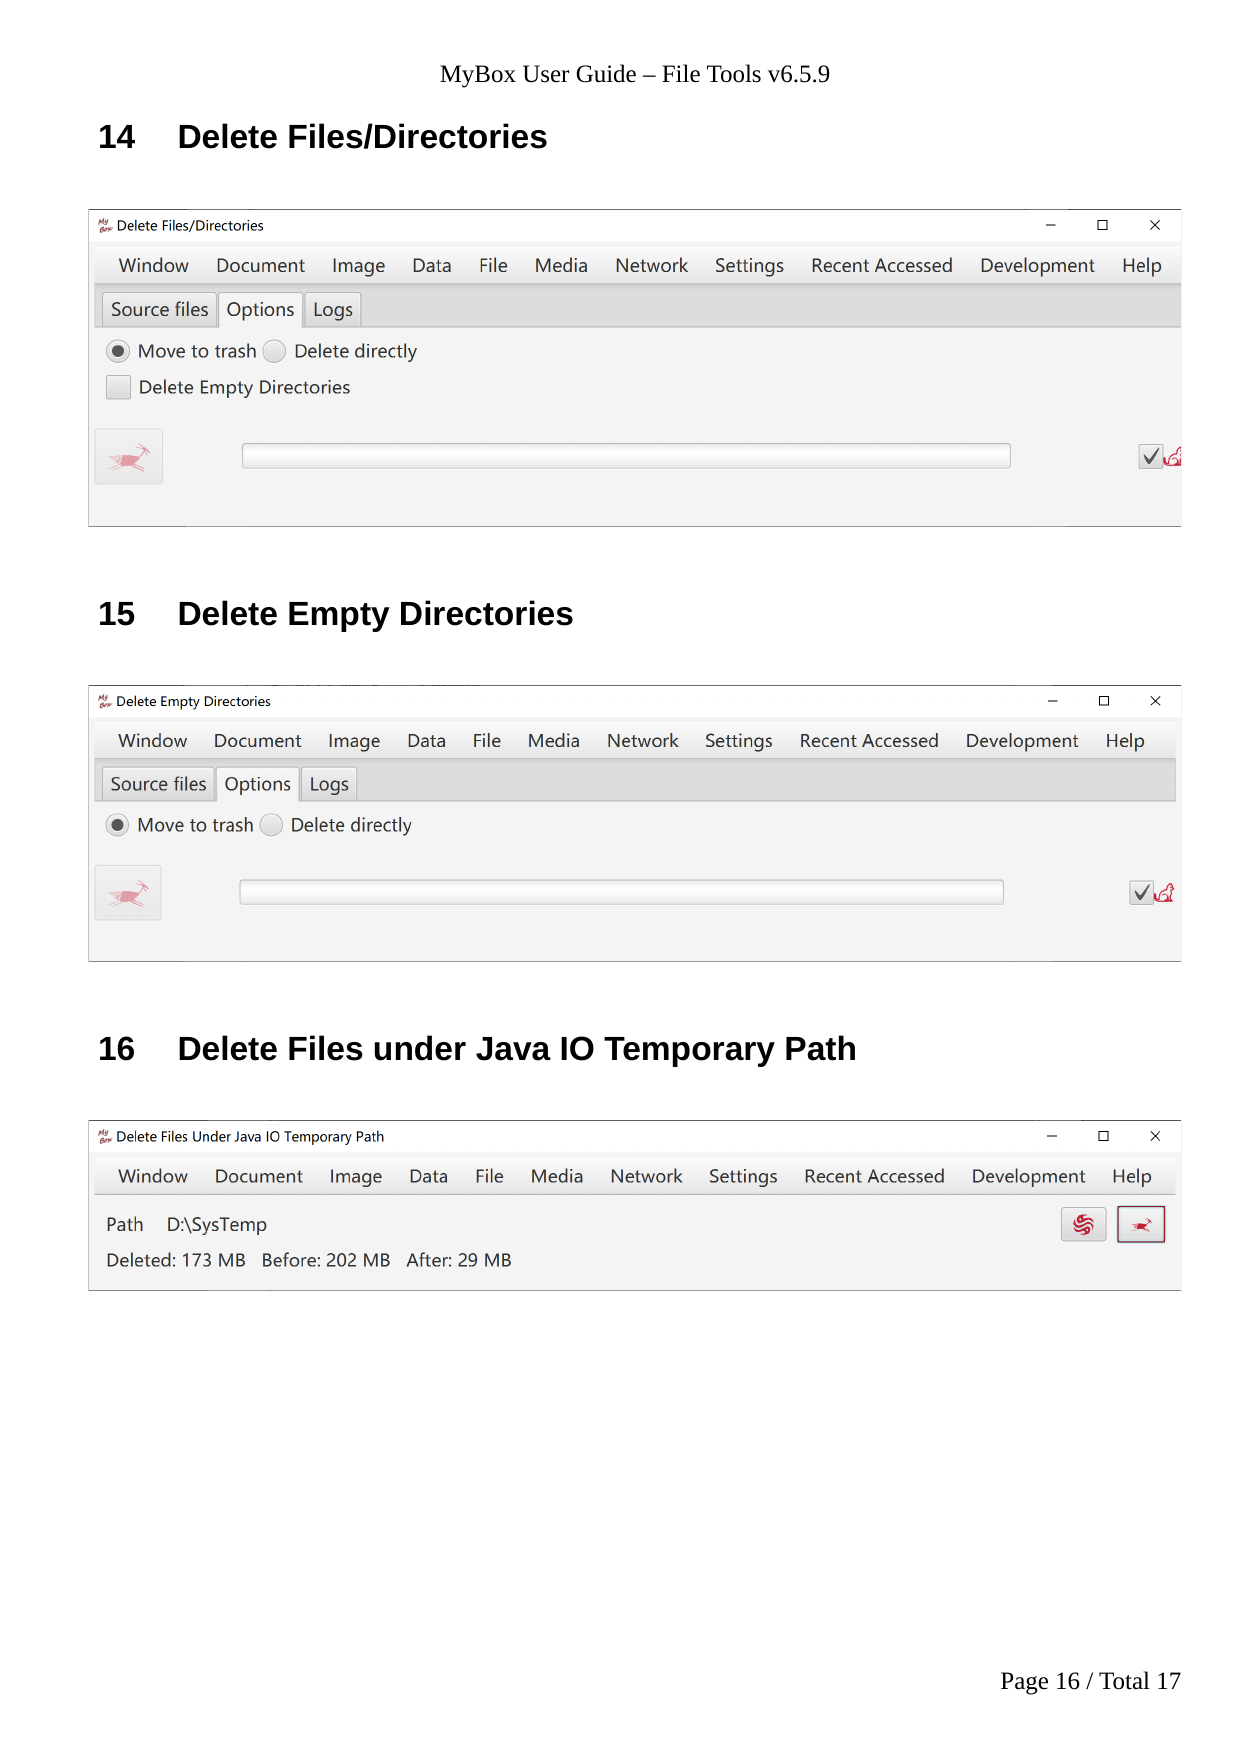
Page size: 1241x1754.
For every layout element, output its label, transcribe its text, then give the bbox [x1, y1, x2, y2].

picture [88, 1120, 1182, 1291]
subtitle Delete Files/Directories [88, 117, 1181, 156]
subtitle Delete Files under Java IO Temporary Path [88, 1028, 1181, 1067]
subtitle Delete Empty Directories [88, 593, 1181, 632]
picture [88, 685, 1182, 962]
picture [88, 209, 1182, 527]
